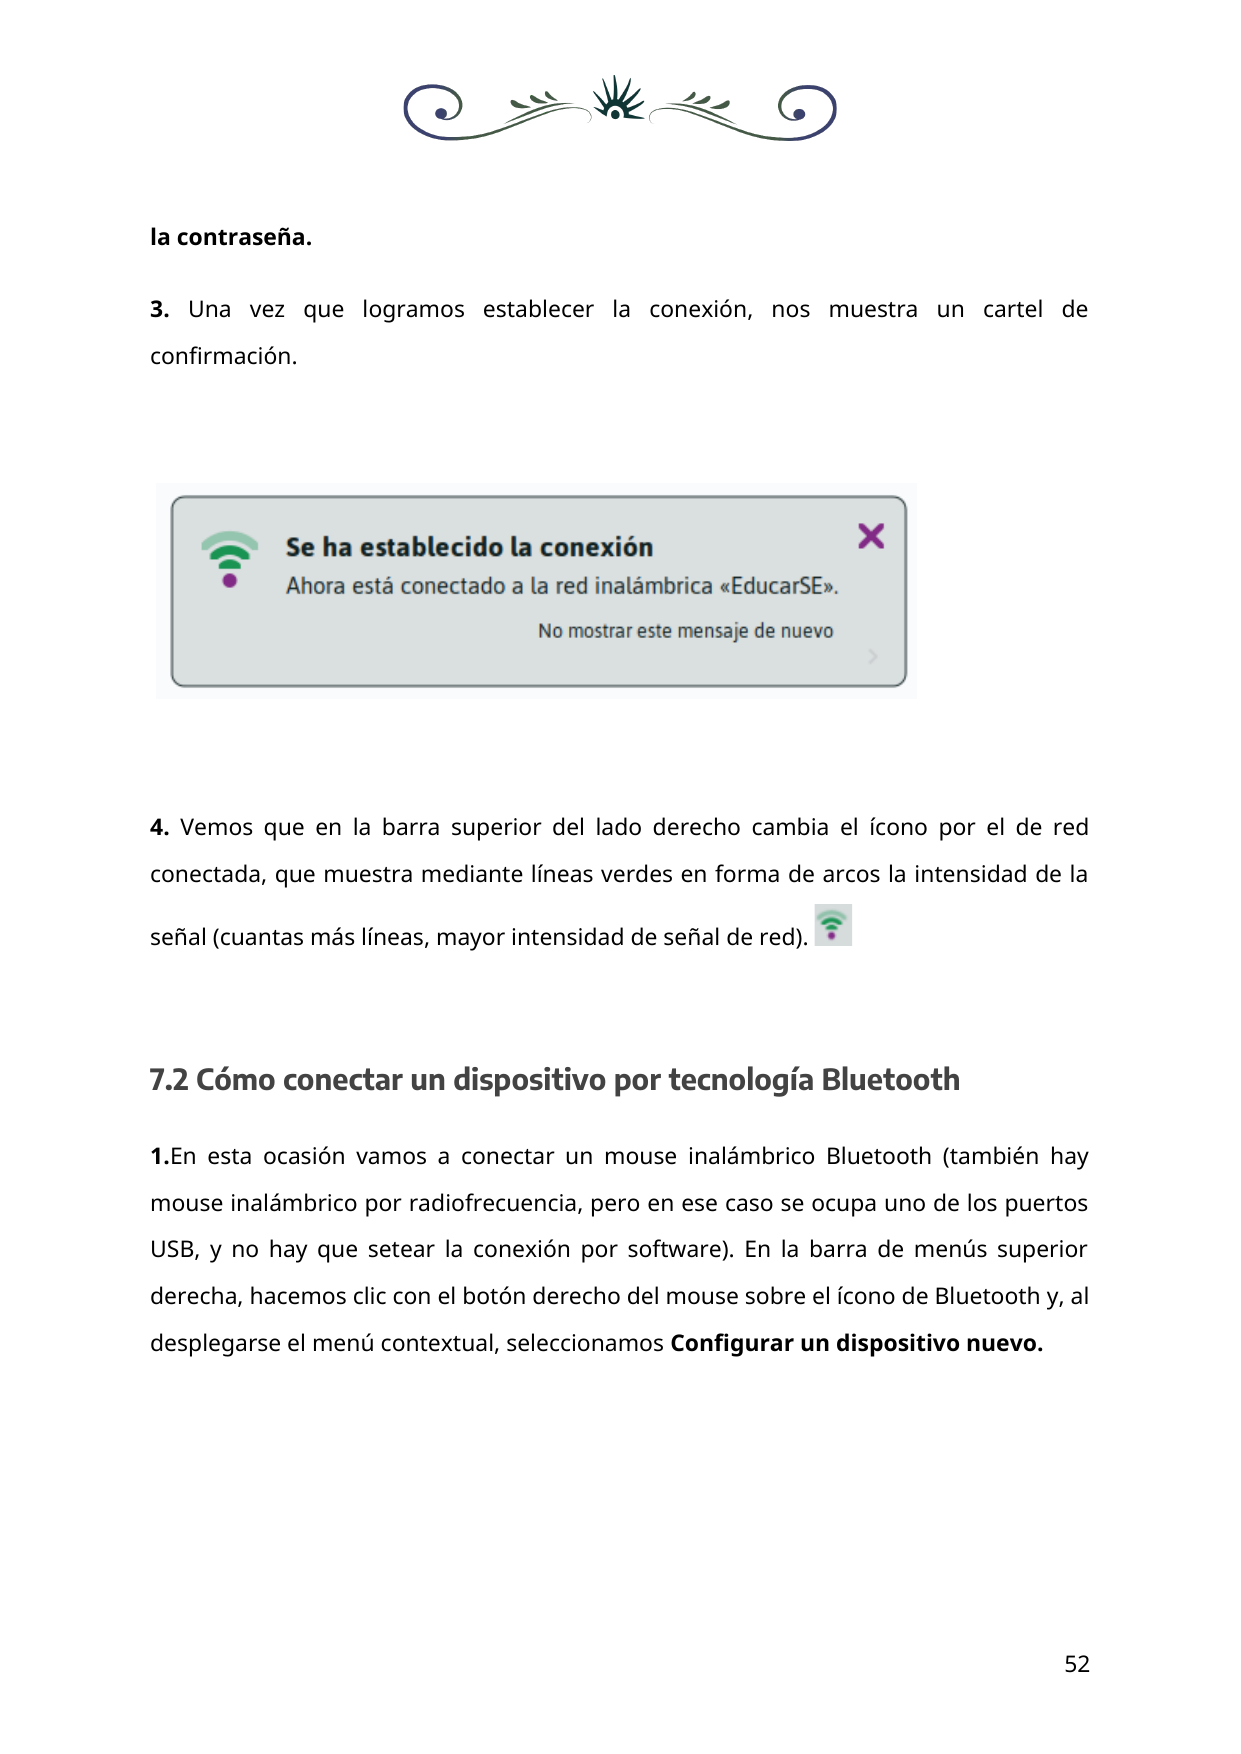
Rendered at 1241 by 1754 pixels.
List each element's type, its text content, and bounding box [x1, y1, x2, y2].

picture [156, 483, 917, 699]
text la contraseña. [150, 221, 1090, 253]
text 3. Una vez que logramos establecer la conexión, nos muestra un cartel de confirmación. [150, 293, 1090, 371]
subtitle 7.2 Cómo conectar un dispositivo por tecnología Bluetooth [150, 1060, 1090, 1097]
picture [403, 75, 837, 141]
text 4. Vemos que en la barra superior del lado derecho cambia el ícono por el de red conectada, que muestra mediante líneas verdes en forma de arcos la intensidad de la señal (cuantas más líneas, mayor intensidad de señal de red). [150, 811, 1090, 952]
text 1.En esta ocasión vamos a conectar un mouse inalámbrico Bluetooth (también hay mouse inalámbrico por radiofrecuencia, pero en ese caso se ocupa uno de los puertos USB, y no hay que setear la conexión por software). En la barra de menús superior derecha, hacemos clic con el botón derecho del mouse sobre el ícono de Bluetooth y, al desplegarse el menú contextual, seleccionamos Configurar un dispositivo nuevo. [150, 1140, 1090, 1358]
picture [814, 904, 853, 946]
